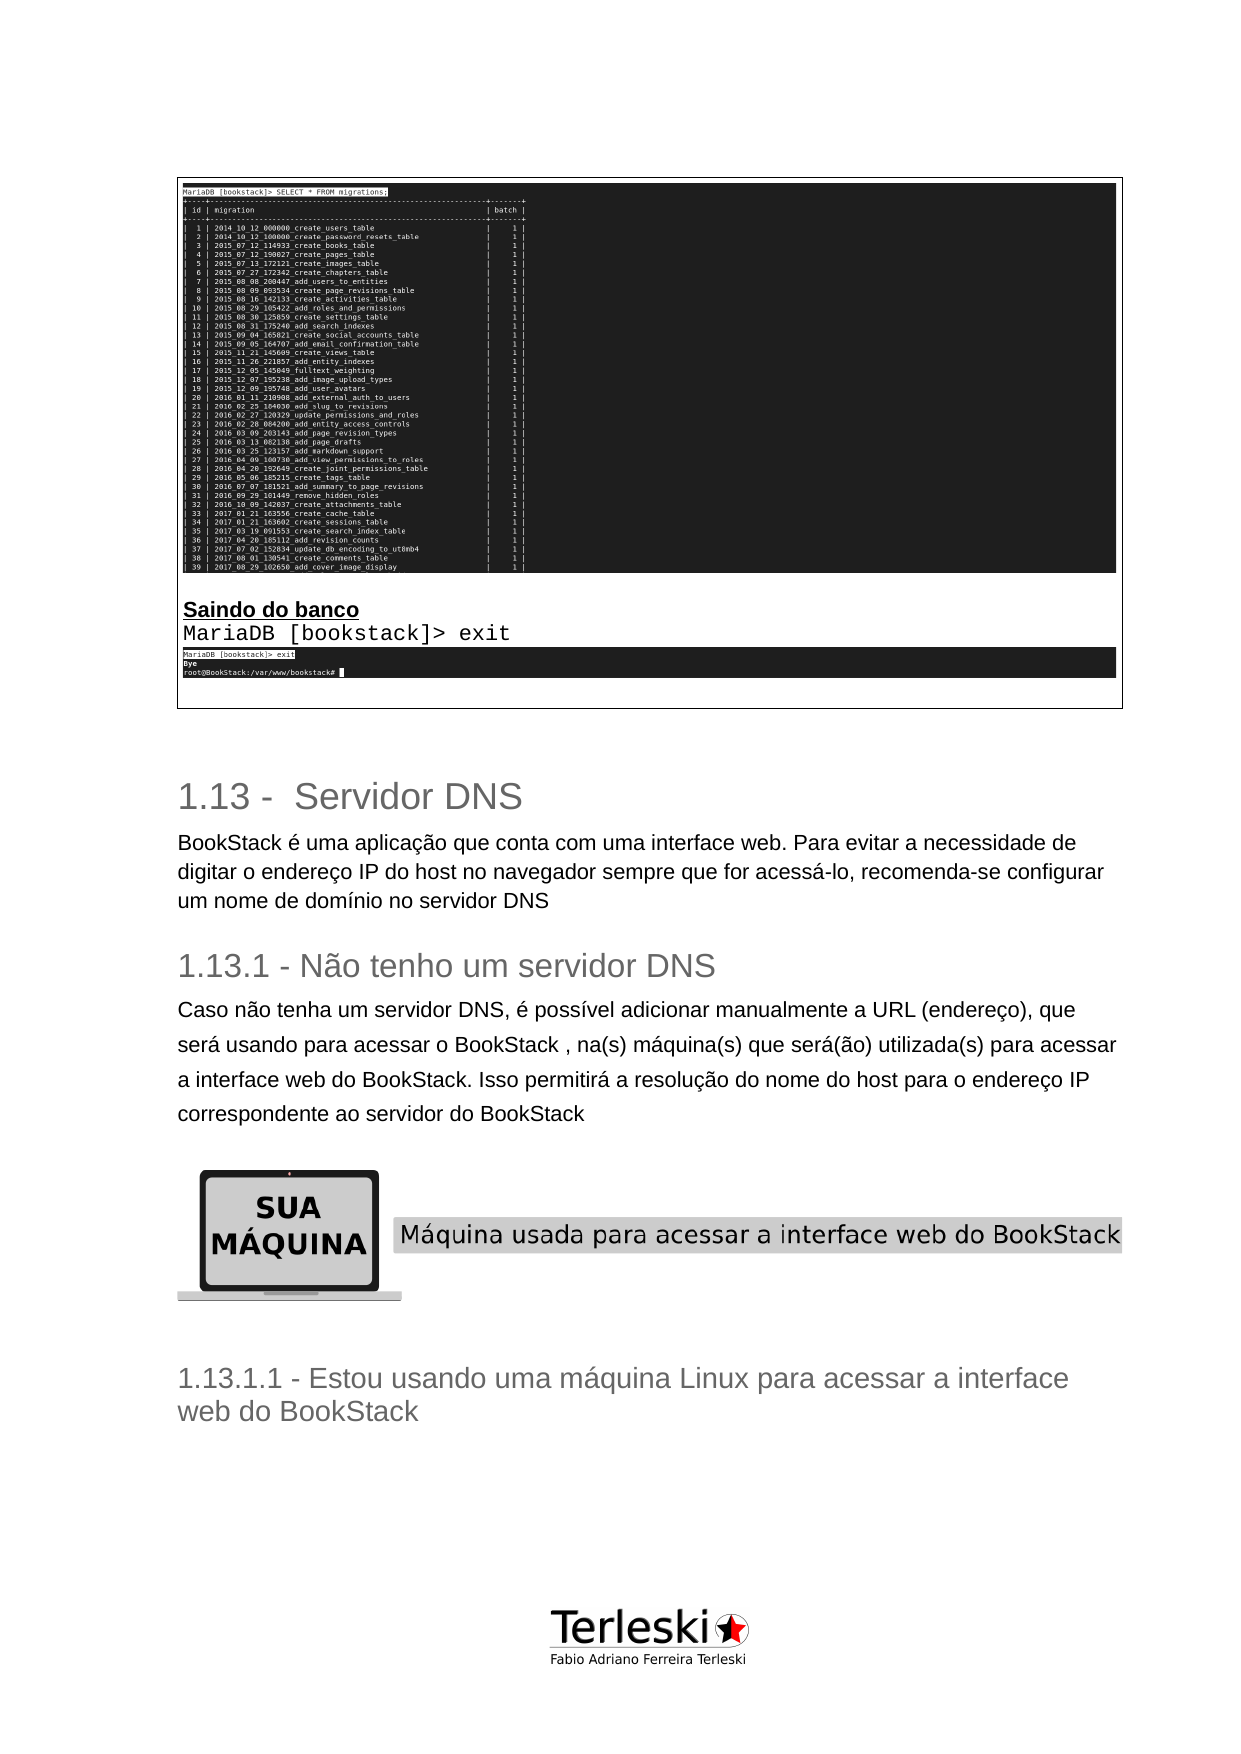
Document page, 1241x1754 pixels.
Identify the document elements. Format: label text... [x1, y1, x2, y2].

table_header Saindo do banco MariaDB [bookstack]> exit [178, 178, 1122, 708]
text Caso não tenha um servidor DNS, é possível adicionar manualmente a URL (endereço), que será usando para acessar o BookStack , na(s) máquina(s) que será(ão) utilizada(s) para acessar a interface web do BookStack. Isso permitirá a resolução do nome do host para o endereço IP correspondente ao servidor do BookStack [177, 997, 1122, 1126]
picture [549, 1607, 750, 1667]
subtitle 1.13 - Servidor DNS [177, 774, 1122, 818]
subtitle 1.13.1 - Não tenho um servidor DNS [177, 946, 1122, 984]
subtitle 1.13.1.1 - Estou usando uma máquina Linux para acessar a interface web do BookStack [177, 1361, 1122, 1428]
picture [182, 647, 1117, 678]
picture [177, 1170, 1123, 1301]
text BookStack é uma aplicação que conta com uma interface web. Para evitar a necessidade de digitar o endereço IP do host no navegador sempre que for acessá-lo, recomenda-se configurar um nome de domínio no servidor DNS [177, 830, 1122, 913]
picture [182, 183, 1117, 573]
